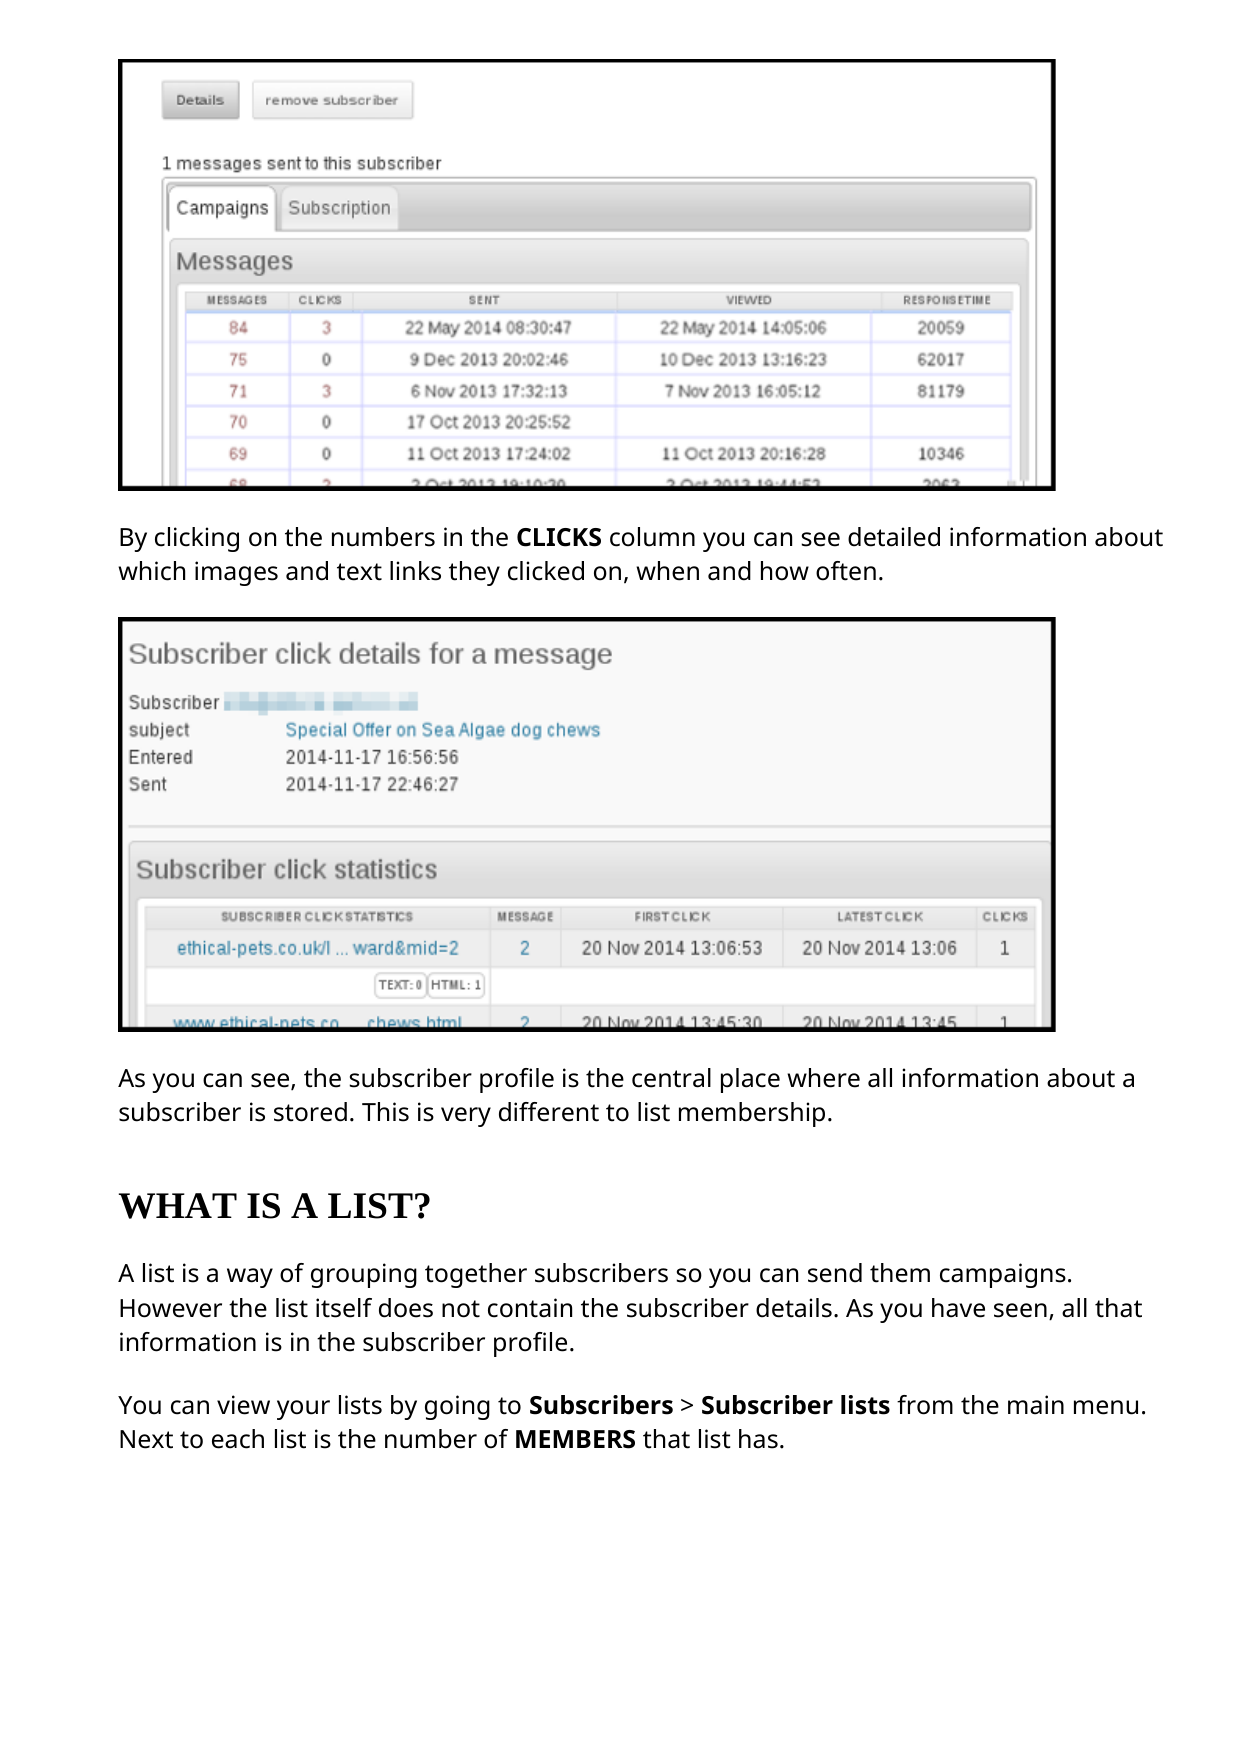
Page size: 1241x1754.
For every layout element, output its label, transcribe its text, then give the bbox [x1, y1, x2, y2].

picture [118, 617, 1056, 1032]
text You can view your lists by going to Subscribers > Subscriber lists from the main menu. Next to each list is the number of MEMBERS that list has. [118, 1388, 1181, 1456]
text A list is a way of grouping together subscribers so you can send them campaigns. However the list itself does not contain the subscriber details. As you have seen, all that information is in the subscriber profile. [118, 1256, 1181, 1358]
picture [118, 59, 1056, 491]
text By clicking on the numbers in the CLICKS column you can see detailed information about which images and text links they clicked on, when and how often. [118, 520, 1181, 588]
subtitle What is a list? [118, 1183, 1181, 1227]
text As you can see, the subscriber profile is the central place where all information about a subscriber is stored. This is very different to list membership. [118, 1061, 1181, 1129]
